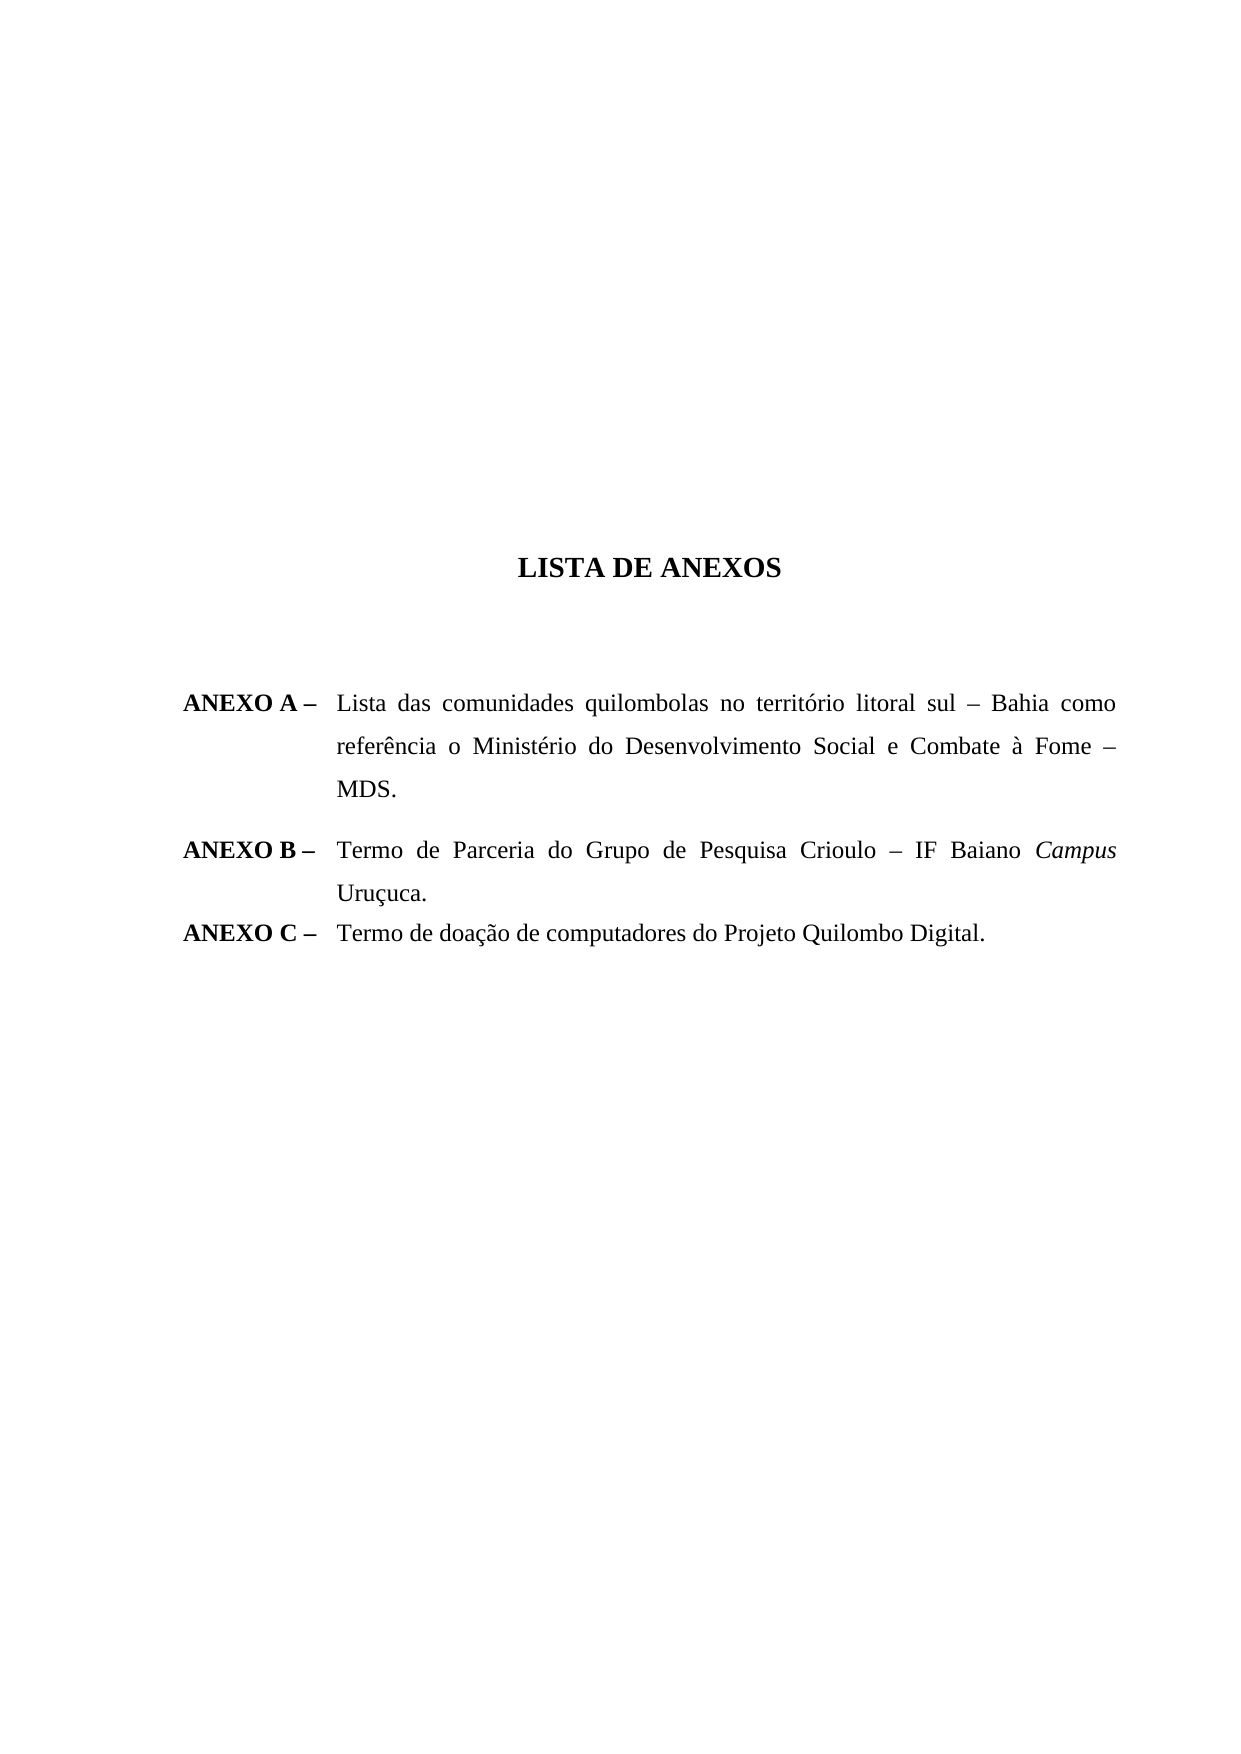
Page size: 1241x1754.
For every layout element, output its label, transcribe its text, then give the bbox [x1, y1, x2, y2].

table_cell Termo de Parceria do Grupo de Pesquisa Crioulo – IF Baiano Campus Uruçuca. [331, 829, 1122, 913]
table_cell ANEXO C – [177, 913, 331, 974]
text LISTA DE ANEXOS [177, 551, 1122, 584]
table_header Lista das comunidades quilombolas no território litoral sul – Bahia como referência o Ministério do Desenvolvimento Social e Combate à Fome – MDS. [331, 682, 1122, 829]
table_cell ANEXO B – [177, 829, 331, 913]
table_header ANEXO A – [177, 682, 331, 829]
table_cell Termo de doação de computadores do Projeto Quilombo Digital. [331, 913, 1122, 974]
